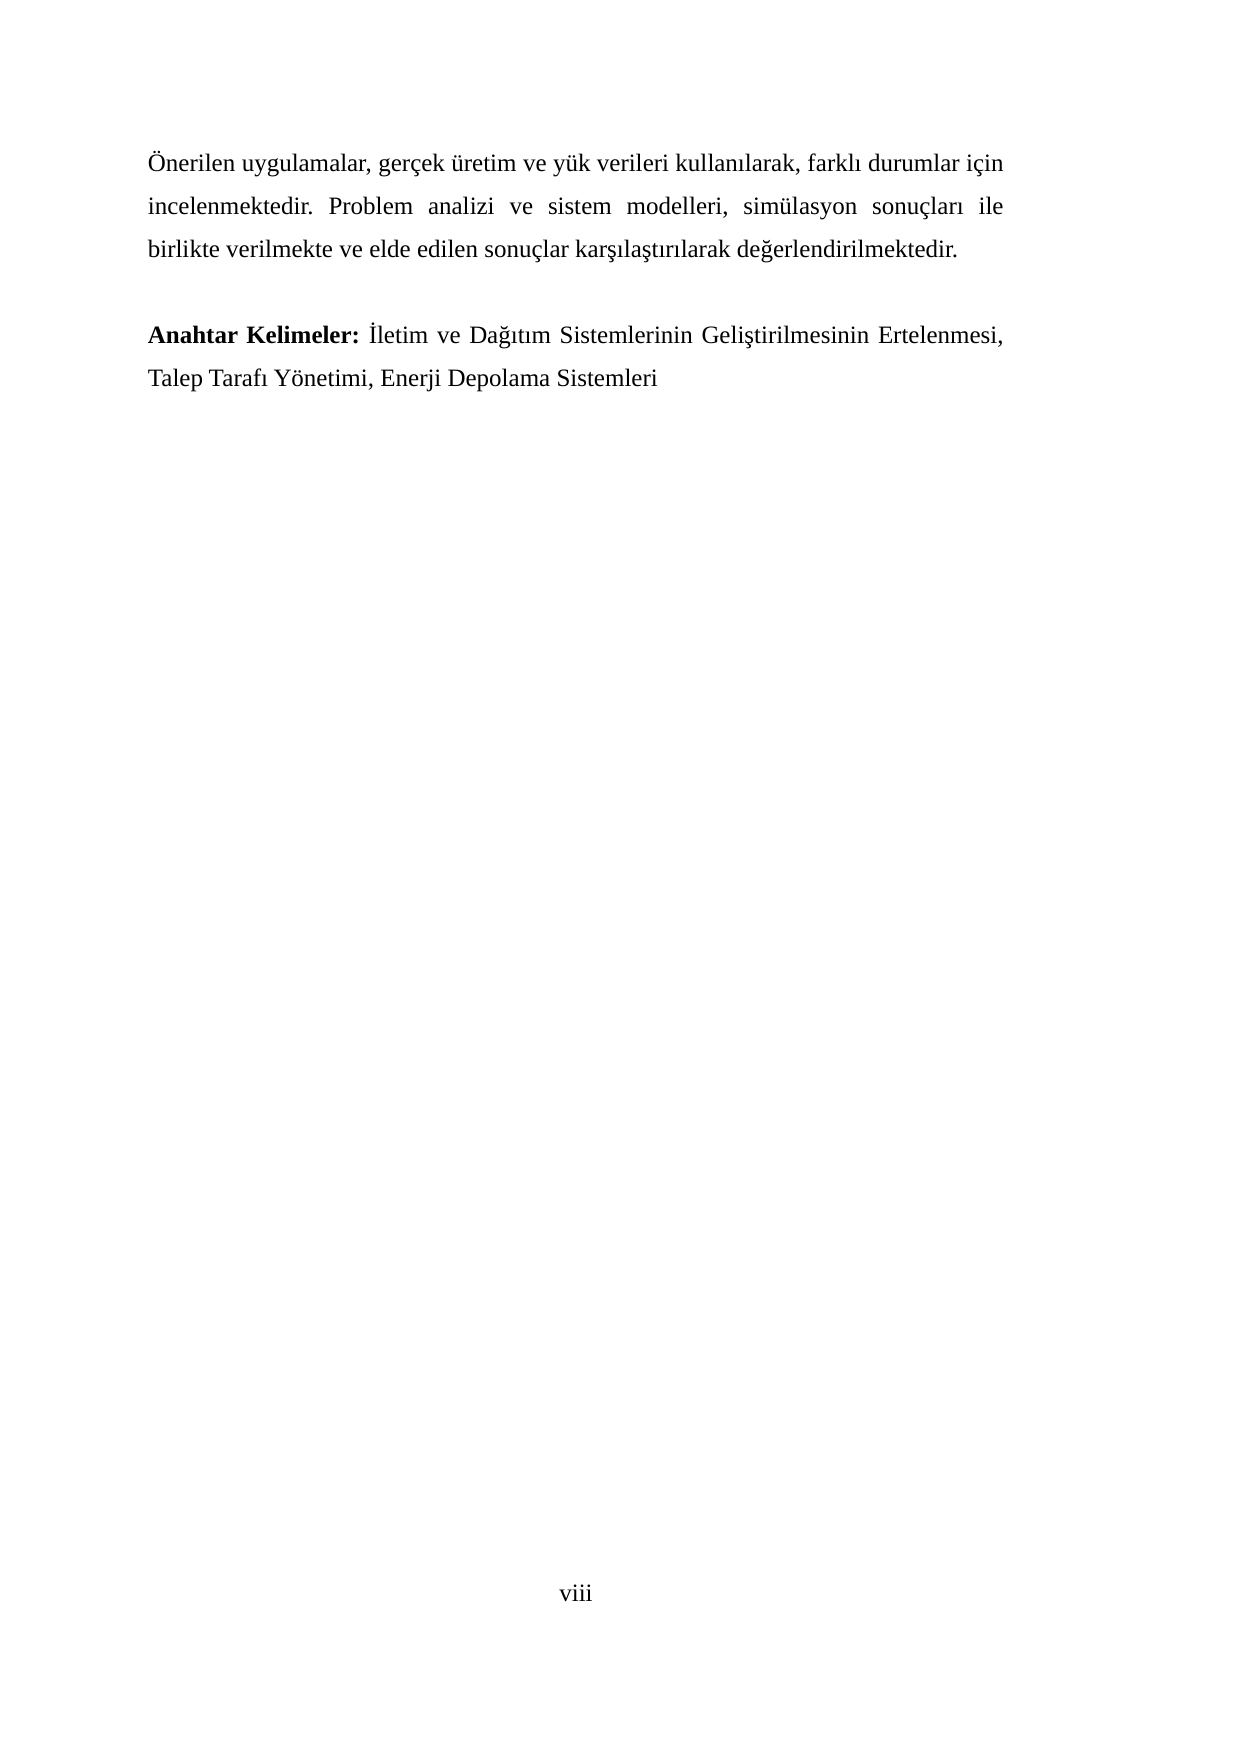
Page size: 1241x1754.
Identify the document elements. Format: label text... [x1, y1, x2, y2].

text Anahtar Kelimeler: İletim ve Dağıtım Sistemlerinin Geliştirilmesinin Ertelenmesi, Talep Tarafı Yönetimi, Enerji Depolama Sistemleri [148, 320, 1004, 392]
text Önerilen uygulamalar, gerçek üretim ve yük verileri kullanılarak, farklı durumlar için incelenmektedir. Problem analizi ve sistem modelleri, simülasyon sonuçları ile birlikte verilmekte ve elde edilen sonuçlar karşılaştırılarak değerlendirilmektedir. [148, 148, 1004, 263]
